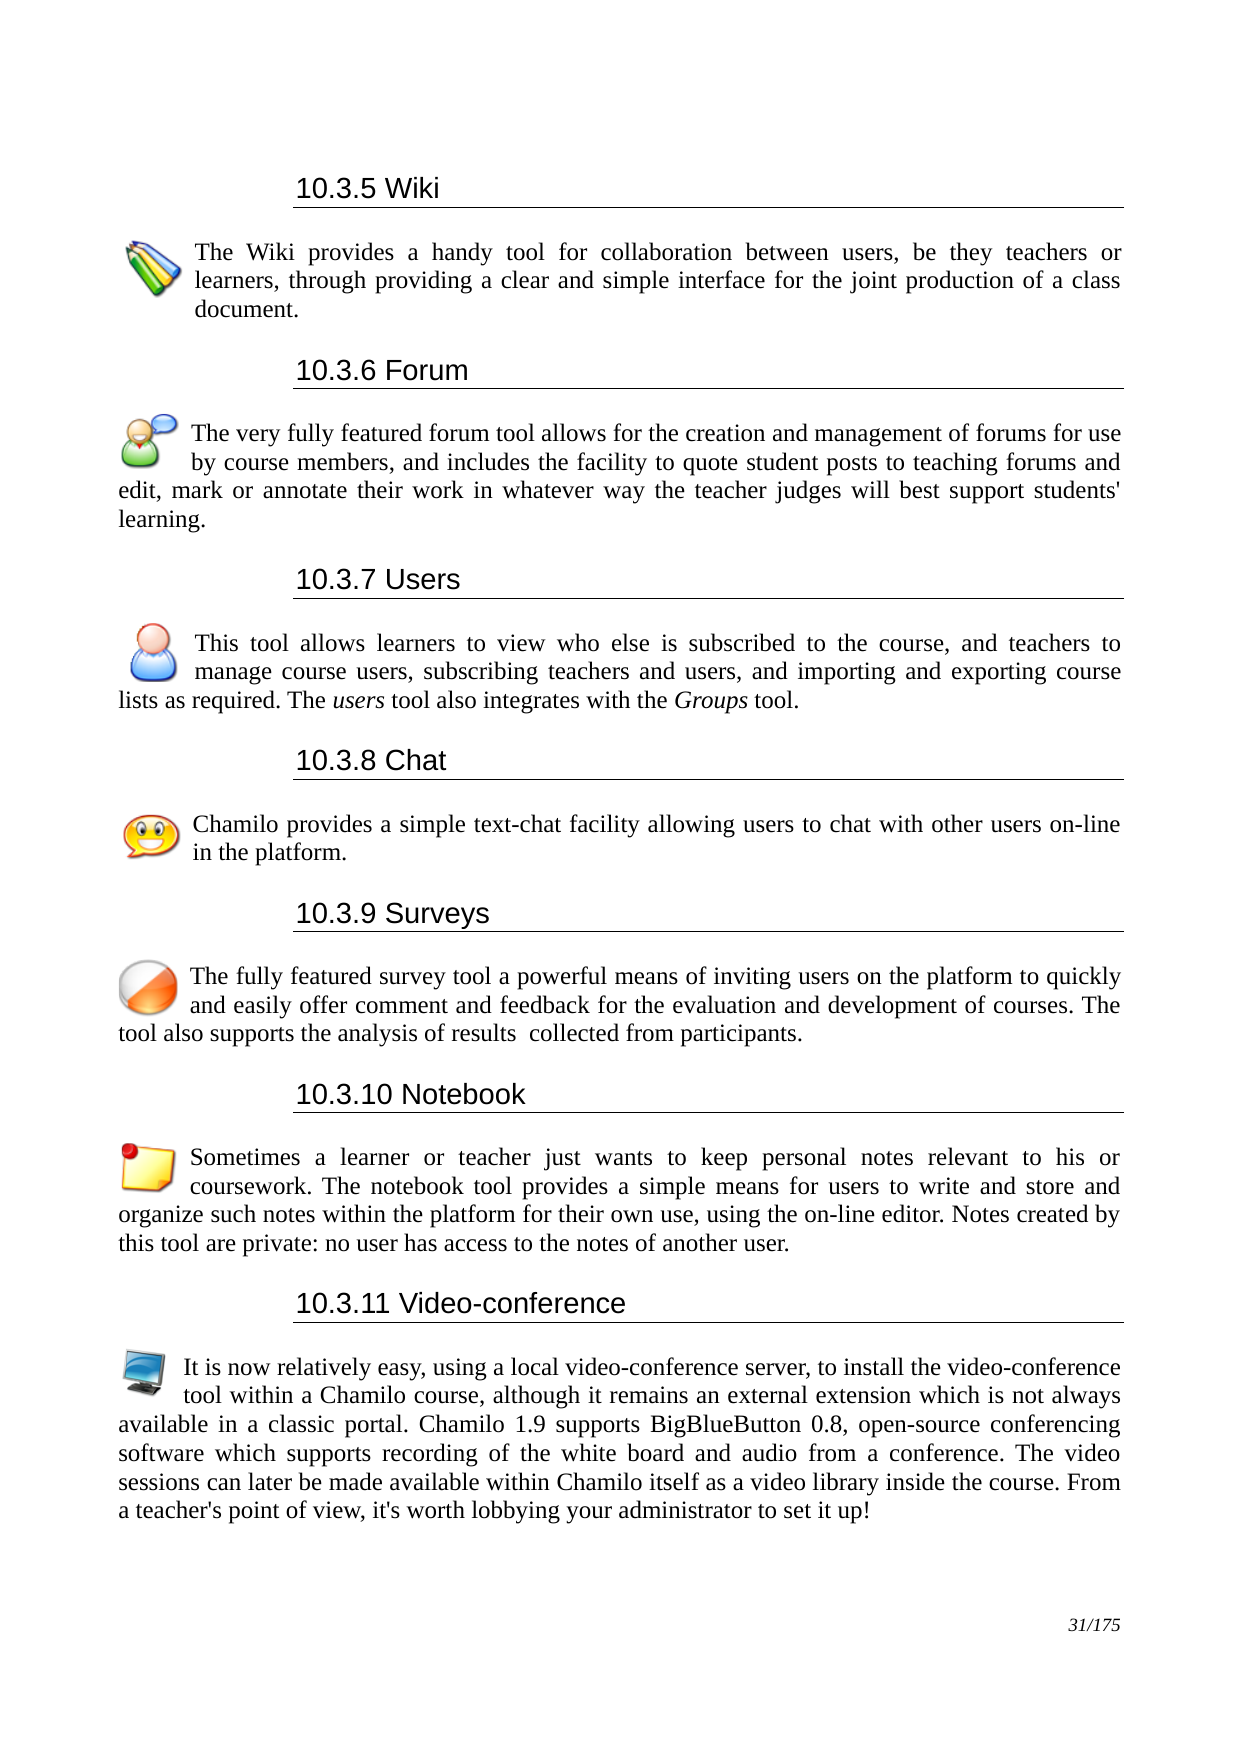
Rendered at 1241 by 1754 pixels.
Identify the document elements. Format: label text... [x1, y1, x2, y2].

text The fully featured survey tool a powerful means of inviting users on the platform to quickly and easily offer comment and feedback for the evaluation and development of courses. The tool also supports the analysis of results collected from participants. [118, 961, 1122, 1047]
text Chamilo provides a simple text-chat facility allowing users to chat with other users on-line in the platform. [181, 809, 1122, 866]
subtitle Surveys [293, 896, 1124, 931]
text It is now relatively easy, using a local video-conference server, to install the video-conference tool within a Chamilo course, although it remains an external extension which is not always available in a classic portal. Chamilo 1.9 supports BigBlueButton 0.8, open-source conferencing software which supports recording of the white board and audio from a conference. The video sessions can later be made available within Chamilo itself as a video library inside the course. From a teacher's point of view, it's worth lobbying your administrator to set it up! [118, 1352, 1122, 1524]
text This tool allows learners to view who else is subscribed to the course, and teachers to manage course users, subscribing teachers and users, and importing and exporting course lists as required. The users tool also integrates with the Groups tool. [118, 628, 1122, 714]
text The Wiki provides a handy tool for collaboration between users, be they teachers or learners, through providing a clear and simple interface for the joint production of a class document. [118, 237, 1122, 323]
subtitle Chat [293, 743, 1124, 779]
picture [118, 958, 178, 1018]
picture [120, 410, 179, 469]
subtitle Users [293, 562, 1124, 598]
subtitle Video-conference [293, 1287, 1124, 1322]
subtitle Wiki [293, 172, 1124, 207]
picture [121, 807, 181, 866]
text Sometimes a learner or teacher just wants to keep personal notes relevant to his or coursework. The notebook tool provides a simple means for users to write and store and organize such notes within the platform for their own use, using the on-line editor. Notes created by this tool are private: no user has access to the notes of another user. [118, 1142, 1122, 1257]
text The very fully featured forum tool allows for the creation and management of forums for use by course members, and includes the facility to quote student posts to teaching forums and edit, mark or annotate their work in whatever way the teacher judges will best support students' learning. [118, 418, 1122, 533]
subtitle Notebook [293, 1077, 1124, 1112]
picture [123, 623, 183, 682]
picture [123, 238, 183, 298]
subtitle Forum [293, 353, 1124, 388]
picture [112, 1342, 172, 1402]
picture [118, 1137, 178, 1197]
